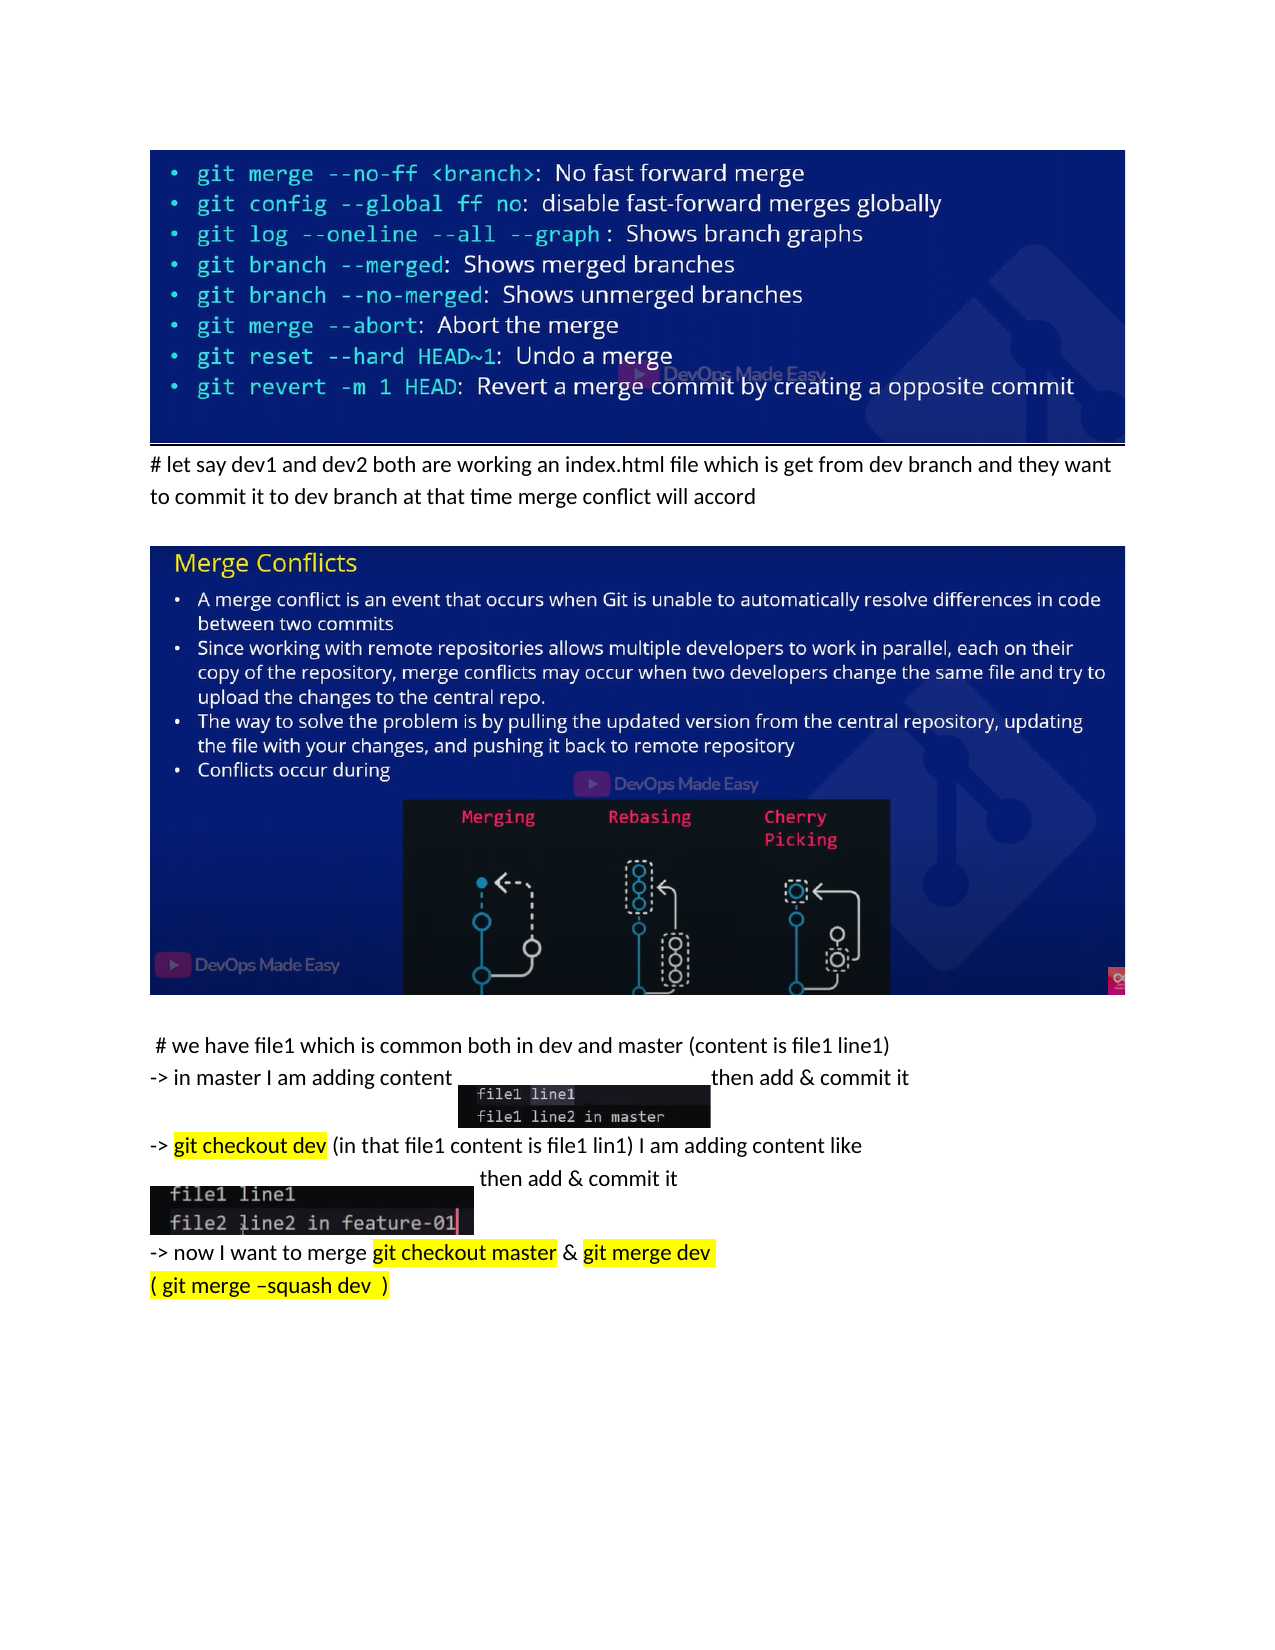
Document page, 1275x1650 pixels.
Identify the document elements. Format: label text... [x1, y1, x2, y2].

text # we have file1 which is common both in dev and master (content is file1 line1) [150, 1031, 1125, 1059]
text # let say dev1 and dev2 both are working an index.html file which is get from dev branch and they want to commit it to dev branch at that time merge conflict will accord [150, 450, 1125, 510]
text -> now I want to merge git checkout master & git merge dev [150, 1238, 1125, 1267]
text ( git merge –squash dev ) [150, 1271, 1125, 1299]
text -> in master I am adding content then add & commit it [150, 1063, 1125, 1127]
text -> git checkout dev (in that file1 content is file1 lin1) I am adding content like then add & commit it [150, 1132, 1125, 1234]
